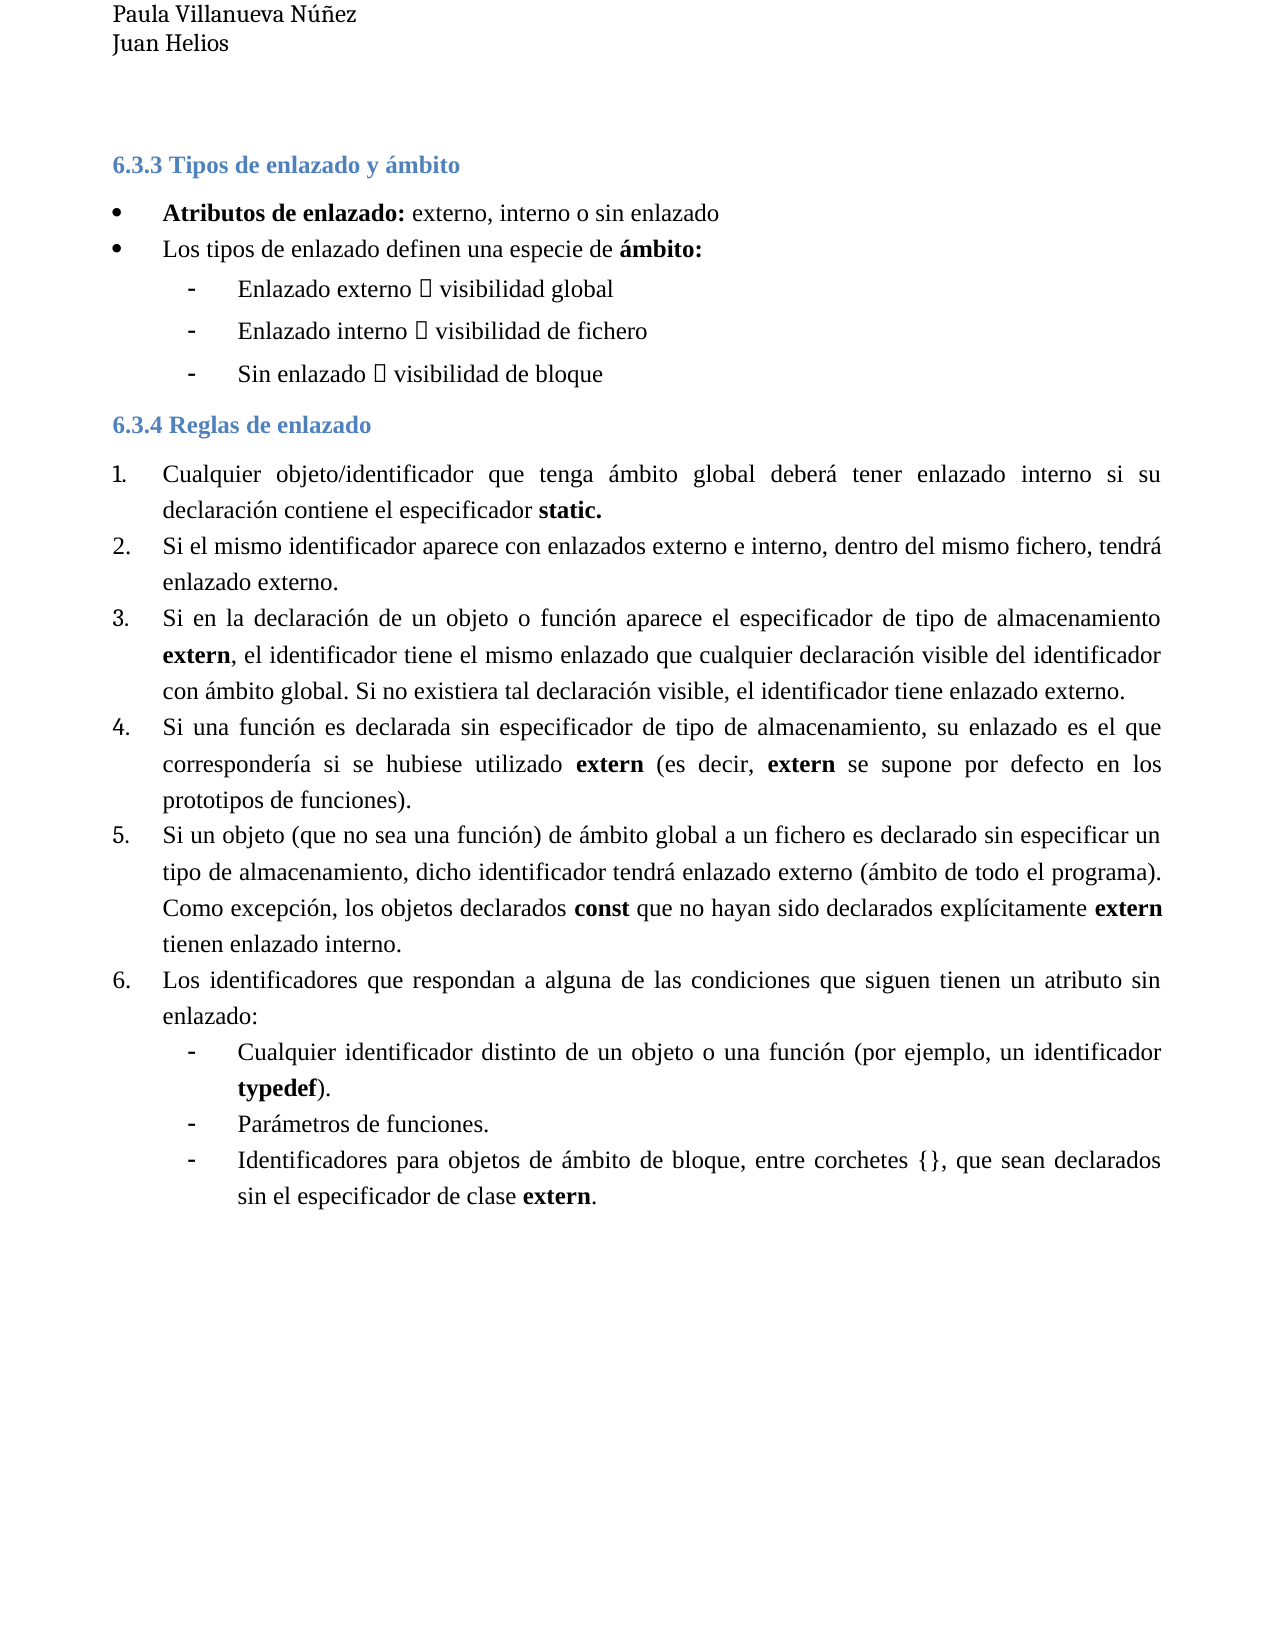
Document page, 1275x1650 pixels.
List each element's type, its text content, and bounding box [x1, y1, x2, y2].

list Cualquier objeto/identificador que tenga ámbito global deberá tener enlazado interno si su declaración contiene el especificador static. [112, 459, 1162, 524]
subtitle 6.3.4 Reglas de enlazado [112, 410, 1162, 439]
list Si el mismo identificador aparece con enlazados externo e interno, dentro del mismo fichero, tendrá enlazado externo. [112, 531, 1162, 596]
list Parámetros de funciones. [187, 1109, 1162, 1138]
list Si en la declaración de un objeto o función aparece el especificador de tipo de almacenamiento extern, el identificador tiene el mismo enlazado que cualquier declaración visible del identificador con ámbito global. Si no existiera tal declaración visible, el identificador tiene enlazado externo. [112, 603, 1162, 705]
list Los tipos de enlazado definen una especie de ámbito: [112, 234, 1162, 263]
subtitle 6.3.3 Tipos de enlazado y ámbito [112, 150, 1162, 179]
list Atributos de enlazado: externo, interno o sin enlazado [112, 198, 1162, 227]
list Los identificadores que respondan a alguna de las condiciones que siguen tienen un atributo sin enlazado: [112, 965, 1162, 1030]
list Si un objeto (que no sea una función) de ámbito global a un fichero es declarado sin especificar un tipo de almacenamiento, dicho identificador tendrá enlazado externo (ámbito de todo el programa). Como excepción, los objetos declarados const que no hayan sido declarados explícitamente extern tienen enlazado interno. [112, 821, 1162, 958]
list Identificadores para objetos de ámbito de bloque, entre corchetes {}, que sean declarados sin el especificador de clase extern. [187, 1145, 1162, 1209]
list Cualquier identificador distinto de un objeto o una función (por ejemplo, un identificador typedef). [187, 1037, 1162, 1102]
list Si una función es declarada sin especificador de tipo de almacenamiento, su enlazado es el que correspondería si se hubiese utilizado extern (es decir, extern se supone por defecto en los prototipos de funciones). [112, 712, 1162, 813]
list Enlazado externo  visibilidad global [187, 270, 1162, 304]
list Sin enlazado  visibilidad de bloque [187, 355, 1162, 389]
list Enlazado interno  visibilidad de fichero [187, 313, 1162, 347]
